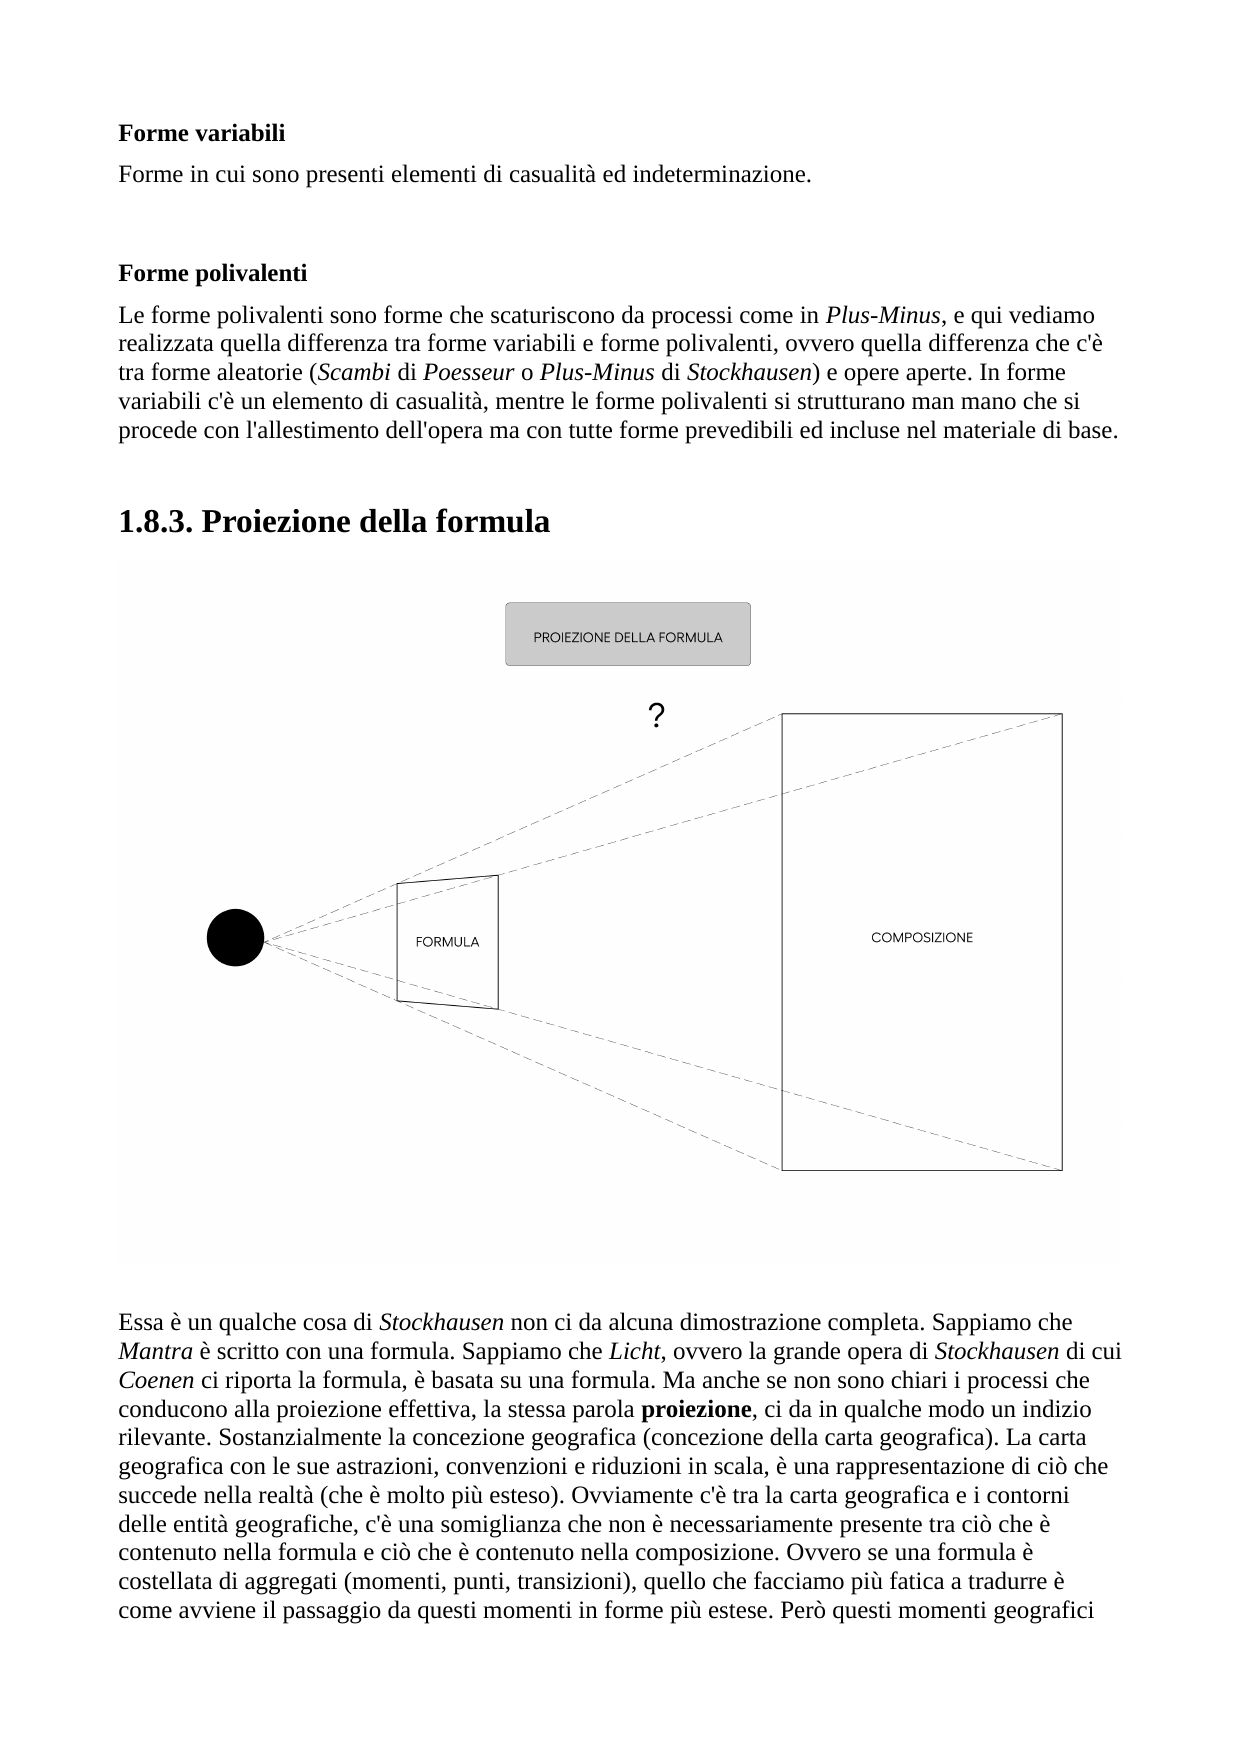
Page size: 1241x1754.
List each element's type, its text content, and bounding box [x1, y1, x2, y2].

text Forme in cui sono presenti elementi di casualità ed indeterminazione. [118, 159, 1122, 188]
text Essa è un qualche cosa di Stockhausen non ci da alcuna dimostrazione completa. Sappiamo che Mantra è scritto con una formula. Sappiamo che Licht, ovvero la grande opera di Stockhausen di cui Coenen ci riporta la formula, è basata su una formula. Ma anche se non sono chiari i processi che conducono alla proiezione effettiva, la stessa parola proiezione, ci da in qualche modo un indizio rilevante. Sostanzialmente la concezione geografica (concezione della carta geografica). La carta geografica con le sue astrazioni, convenzioni e riduzioni in scala, è una rappresentazione di ciò che succede nella realtà (che è molto più esteso). Ovviamente c'è tra la carta geografica e i contorni delle entità geografiche, c'è una somiglianza che non è necessariamente presente tra ciò che è contenuto nella formula e ciò che è contenuto nella composizione. Ovvero se una formula è costellata di aggregati (momenti, punti, transizioni), quello che facciamo più fatica a tradurre è come avviene il passaggio da questi momenti in forme più estese. Però questi momenti geografici [118, 1307, 1122, 1624]
picture [118, 554, 1123, 1264]
subtitle Forme variabili [118, 118, 1122, 147]
text 1.8.3. Proiezione della formula [118, 501, 1122, 540]
text Le forme polivalenti sono forme che scaturiscono da processi come in Plus-Minus, e qui vediamo realizzata quella differenza tra forme variabili e forme polivalenti, ovvero quella differenza che c'è tra forme aleatorie (Scambi di Poesseur o Plus-Minus di Stockhausen) e opere aperte. In forme variabili c'è un elemento di casualità, mentre le forme polivalenti si strutturano man mano che si procede con l'allestimento dell'opera ma con tutte forme prevedibili ed incluse nel materiale di base. [118, 300, 1122, 443]
subtitle Forme polivalenti [118, 258, 1122, 287]
